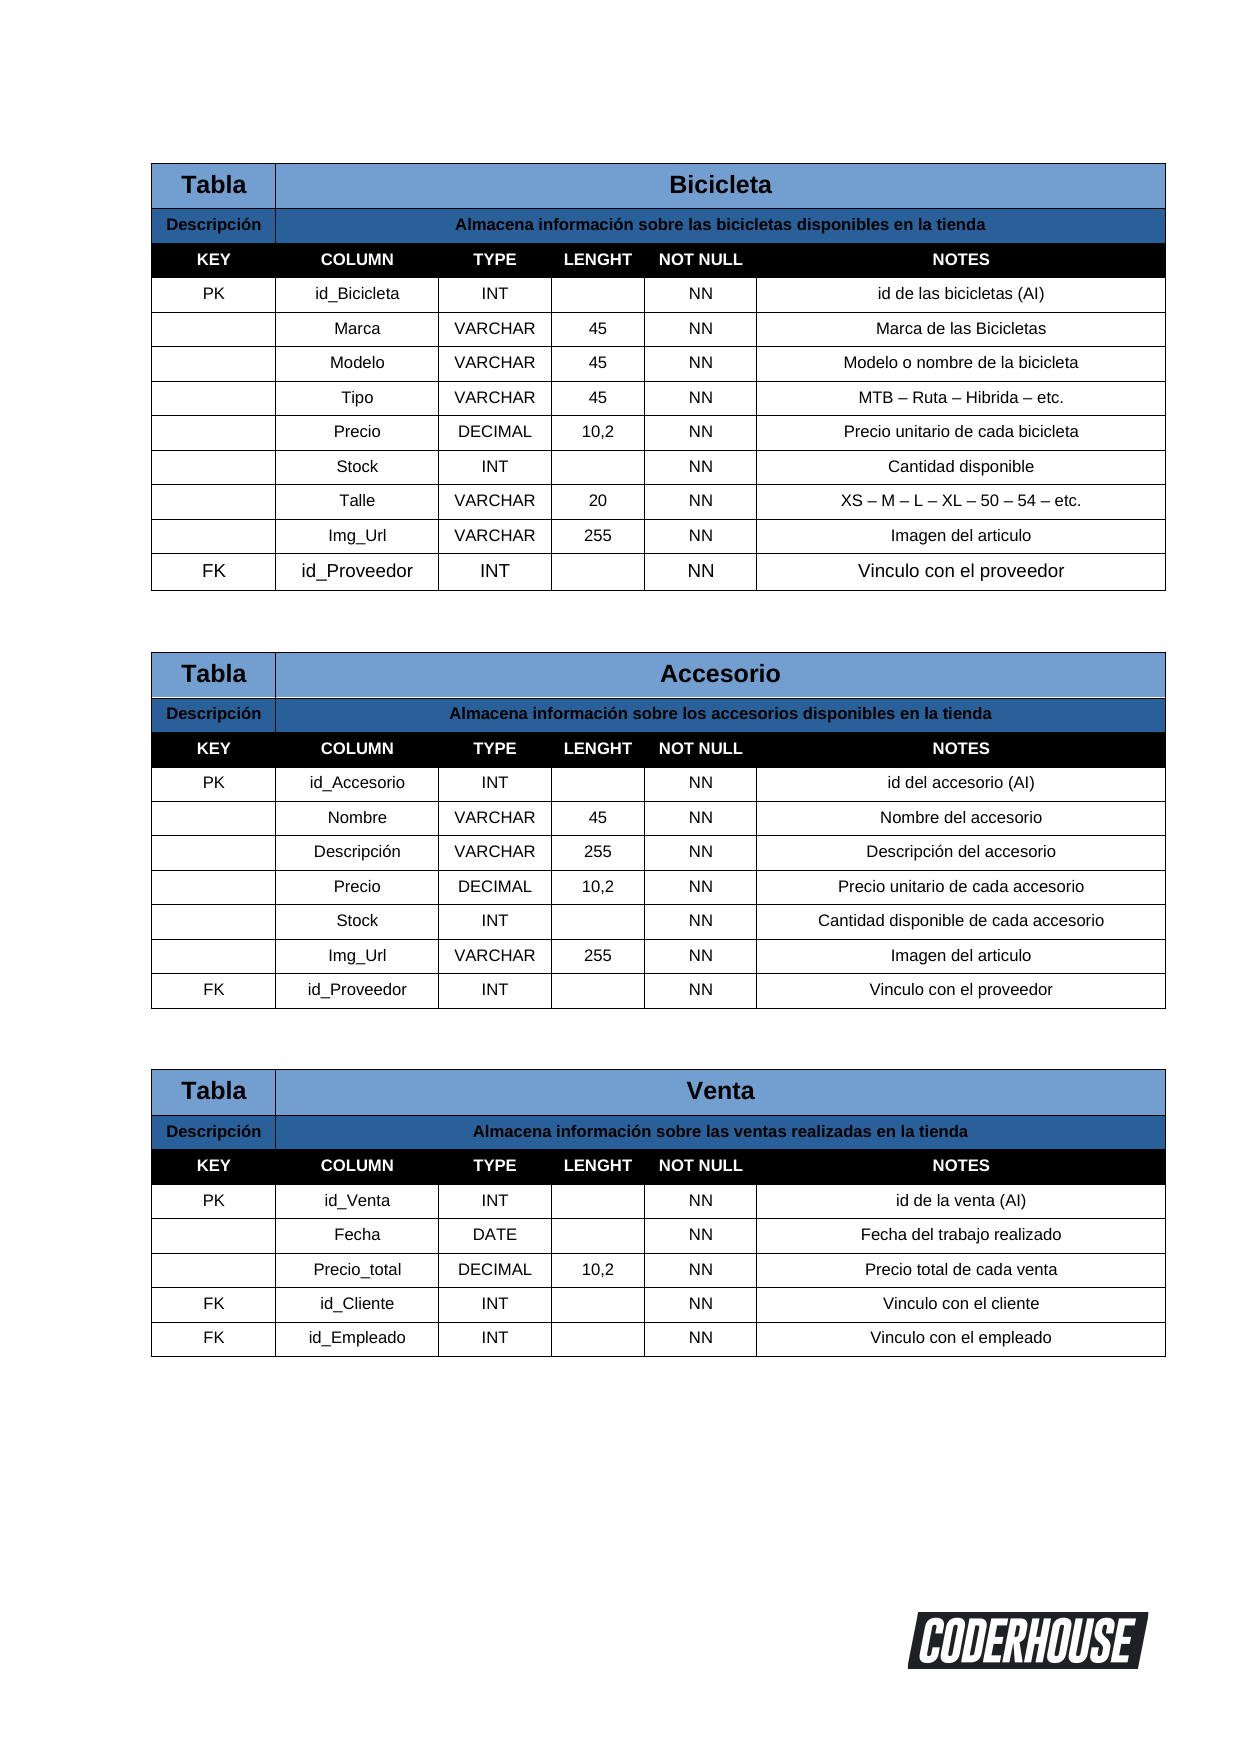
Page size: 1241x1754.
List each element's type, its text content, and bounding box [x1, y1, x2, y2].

table_cell 255 [552, 520, 644, 553]
table_cell id de las bicicletas (AI) [757, 278, 1165, 312]
table_header Tabla [152, 653, 275, 697]
table_cell Stock [276, 451, 438, 484]
table_cell FK [152, 1288, 275, 1322]
table_cell PK [152, 768, 275, 801]
table_cell Descripción [152, 1116, 275, 1149]
table_cell Descripción [152, 209, 275, 243]
table_cell NOTES [757, 1150, 1165, 1184]
table_cell [552, 1288, 644, 1322]
table_cell Almacena información sobre las bicicletas disponibles en la tienda [276, 209, 1165, 243]
table_cell Precio [276, 416, 438, 450]
table_cell id_Venta [276, 1185, 438, 1218]
table_cell Fecha del trabajo realizado [757, 1219, 1165, 1253]
table_cell DATE [439, 1219, 551, 1253]
table_cell DECIMAL [439, 416, 551, 450]
table_cell Marca de las Bicicletas [757, 313, 1165, 346]
table_cell LENGHT [552, 1150, 644, 1184]
table_cell Precio [276, 871, 438, 904]
picture [907, 1612, 1149, 1669]
table_cell [152, 1219, 275, 1253]
table_cell NN [645, 1185, 756, 1218]
table_cell Cantidad disponible [757, 451, 1165, 484]
table_header Venta [276, 1070, 1165, 1115]
table_cell Imagen del articulo [757, 940, 1165, 973]
table_cell NN [645, 871, 756, 904]
table_cell [152, 451, 275, 484]
table_cell INT [439, 1323, 551, 1356]
table_cell NN [645, 451, 756, 484]
table_cell COLUMN [276, 1150, 438, 1184]
table_cell Img_Url [276, 940, 438, 973]
table_cell Descripción [276, 836, 438, 870]
table_cell MTB – Ruta – Hibrida – etc. [757, 382, 1165, 415]
table_header Tabla [152, 1070, 275, 1115]
table_cell id del accesorio (AI) [757, 768, 1165, 801]
table_cell [152, 382, 275, 415]
table_cell KEY [152, 1150, 275, 1184]
table_cell Vinculo con el proveedor [757, 554, 1165, 590]
table_cell [152, 347, 275, 381]
table_cell Almacena información sobre los accesorios disponibles en la tienda [276, 699, 1165, 732]
table_cell DECIMAL [439, 1254, 551, 1287]
table_cell 10,2 [552, 416, 644, 450]
table_cell 45 [552, 802, 644, 835]
table_cell VARCHAR [439, 940, 551, 973]
table_cell NN [645, 485, 756, 519]
table_cell NOT NULL [645, 733, 756, 766]
table_cell Cantidad disponible de cada accesorio [757, 905, 1165, 939]
table_cell Vinculo con el proveedor [757, 974, 1165, 1008]
table_cell Img_Url [276, 520, 438, 553]
table_cell VARCHAR [439, 347, 551, 381]
table_cell KEY [152, 733, 275, 766]
table_cell Marca [276, 313, 438, 346]
table_cell Tipo [276, 382, 438, 415]
table_cell INT [439, 554, 551, 590]
table_cell TYPE [439, 1150, 551, 1184]
table_cell NOT NULL [645, 244, 756, 277]
table_cell 255 [552, 836, 644, 870]
table_cell [152, 520, 275, 553]
table_cell VARCHAR [439, 836, 551, 870]
table_cell 255 [552, 940, 644, 973]
table_cell [552, 451, 644, 484]
table_cell NN [645, 1323, 756, 1356]
table_cell NN [645, 313, 756, 346]
table_cell [152, 940, 275, 973]
table_cell id de la venta (AI) [757, 1185, 1165, 1218]
table_cell NN [645, 974, 756, 1008]
table_cell Precio total de cada venta [757, 1254, 1165, 1287]
table_cell NOT NULL [645, 1150, 756, 1184]
table_cell id_Empleado [276, 1323, 438, 1356]
table_cell NN [645, 1219, 756, 1253]
table_cell Precio_total [276, 1254, 438, 1287]
table_cell TYPE [439, 733, 551, 766]
table_cell NN [645, 802, 756, 835]
table_cell [152, 416, 275, 450]
table_cell FK [152, 554, 275, 590]
table_cell 10,2 [552, 871, 644, 904]
table_cell [152, 313, 275, 346]
table_cell Talle [276, 485, 438, 519]
table_cell [152, 485, 275, 519]
table_cell [552, 905, 644, 939]
table_cell INT [439, 974, 551, 1008]
table_cell INT [439, 1185, 551, 1218]
table_cell VARCHAR [439, 382, 551, 415]
table_cell KEY [152, 244, 275, 277]
table_cell XS – M – L – XL – 50 – 54 – etc. [757, 485, 1165, 519]
table_cell NN [645, 382, 756, 415]
table_cell COLUMN [276, 244, 438, 277]
table_cell INT [439, 451, 551, 484]
table_cell [552, 768, 644, 801]
table_cell id_Accesorio [276, 768, 438, 801]
table_cell [152, 905, 275, 939]
table_cell id_Proveedor [276, 974, 438, 1008]
table_cell [152, 802, 275, 835]
table_cell INT [439, 278, 551, 312]
table_cell [552, 1185, 644, 1218]
table_cell Modelo [276, 347, 438, 381]
table_cell [552, 1323, 644, 1356]
table_cell Vinculo con el empleado [757, 1323, 1165, 1356]
table_cell NN [645, 905, 756, 939]
table_cell NN [645, 347, 756, 381]
table_cell NN [645, 1254, 756, 1287]
table_cell 10,2 [552, 1254, 644, 1287]
table_cell [152, 1254, 275, 1287]
table_cell Vinculo con el cliente [757, 1288, 1165, 1322]
table_cell id_Bicicleta [276, 278, 438, 312]
table_cell 20 [552, 485, 644, 519]
table_cell 45 [552, 382, 644, 415]
table_cell NN [645, 416, 756, 450]
table_cell 45 [552, 347, 644, 381]
table_cell Precio unitario de cada bicicleta [757, 416, 1165, 450]
table_cell NN [645, 836, 756, 870]
table_header Accesorio [276, 653, 1165, 697]
table_cell NOTES [757, 244, 1165, 277]
table_cell DECIMAL [439, 871, 551, 904]
table_cell Fecha [276, 1219, 438, 1253]
table_cell VARCHAR [439, 485, 551, 519]
table_cell Descripción del accesorio [757, 836, 1165, 870]
table_cell 45 [552, 313, 644, 346]
table_cell LENGHT [552, 733, 644, 766]
table_cell LENGHT [552, 244, 644, 277]
table_cell Modelo o nombre de la bicicleta [757, 347, 1165, 381]
table_cell COLUMN [276, 733, 438, 766]
table_cell Imagen del articulo [757, 520, 1165, 553]
table_cell INT [439, 905, 551, 939]
table_cell Nombre [276, 802, 438, 835]
table_cell id_Cliente [276, 1288, 438, 1322]
table_cell NN [645, 554, 756, 590]
table_cell NN [645, 520, 756, 553]
table_cell NN [645, 1288, 756, 1322]
table_cell FK [152, 974, 275, 1008]
table_cell Almacena información sobre las ventas realizadas en la tienda [276, 1116, 1165, 1149]
table_cell PK [152, 278, 275, 312]
table_header Bicicleta [276, 164, 1165, 208]
table_cell INT [439, 768, 551, 801]
table_cell [552, 554, 644, 590]
table_cell NN [645, 940, 756, 973]
table_cell VARCHAR [439, 313, 551, 346]
table_cell id_Proveedor [276, 554, 438, 590]
table_cell NN [645, 768, 756, 801]
table_cell Stock [276, 905, 438, 939]
table_cell [552, 278, 644, 312]
table_cell VARCHAR [439, 802, 551, 835]
table_cell PK [152, 1185, 275, 1218]
table_cell TYPE [439, 244, 551, 277]
table_cell [152, 871, 275, 904]
table_cell NN [645, 278, 756, 312]
table_cell Precio unitario de cada accesorio [757, 871, 1165, 904]
table_cell INT [439, 1288, 551, 1322]
table_cell [552, 1219, 644, 1253]
table_cell FK [152, 1323, 275, 1356]
table_header Tabla [152, 164, 275, 208]
table_cell Nombre del accesorio [757, 802, 1165, 835]
table_cell [152, 836, 275, 870]
table_cell Descripción [152, 699, 275, 732]
table_cell NOTES [757, 733, 1165, 766]
table_cell [552, 974, 644, 1008]
table_cell VARCHAR [439, 520, 551, 553]
